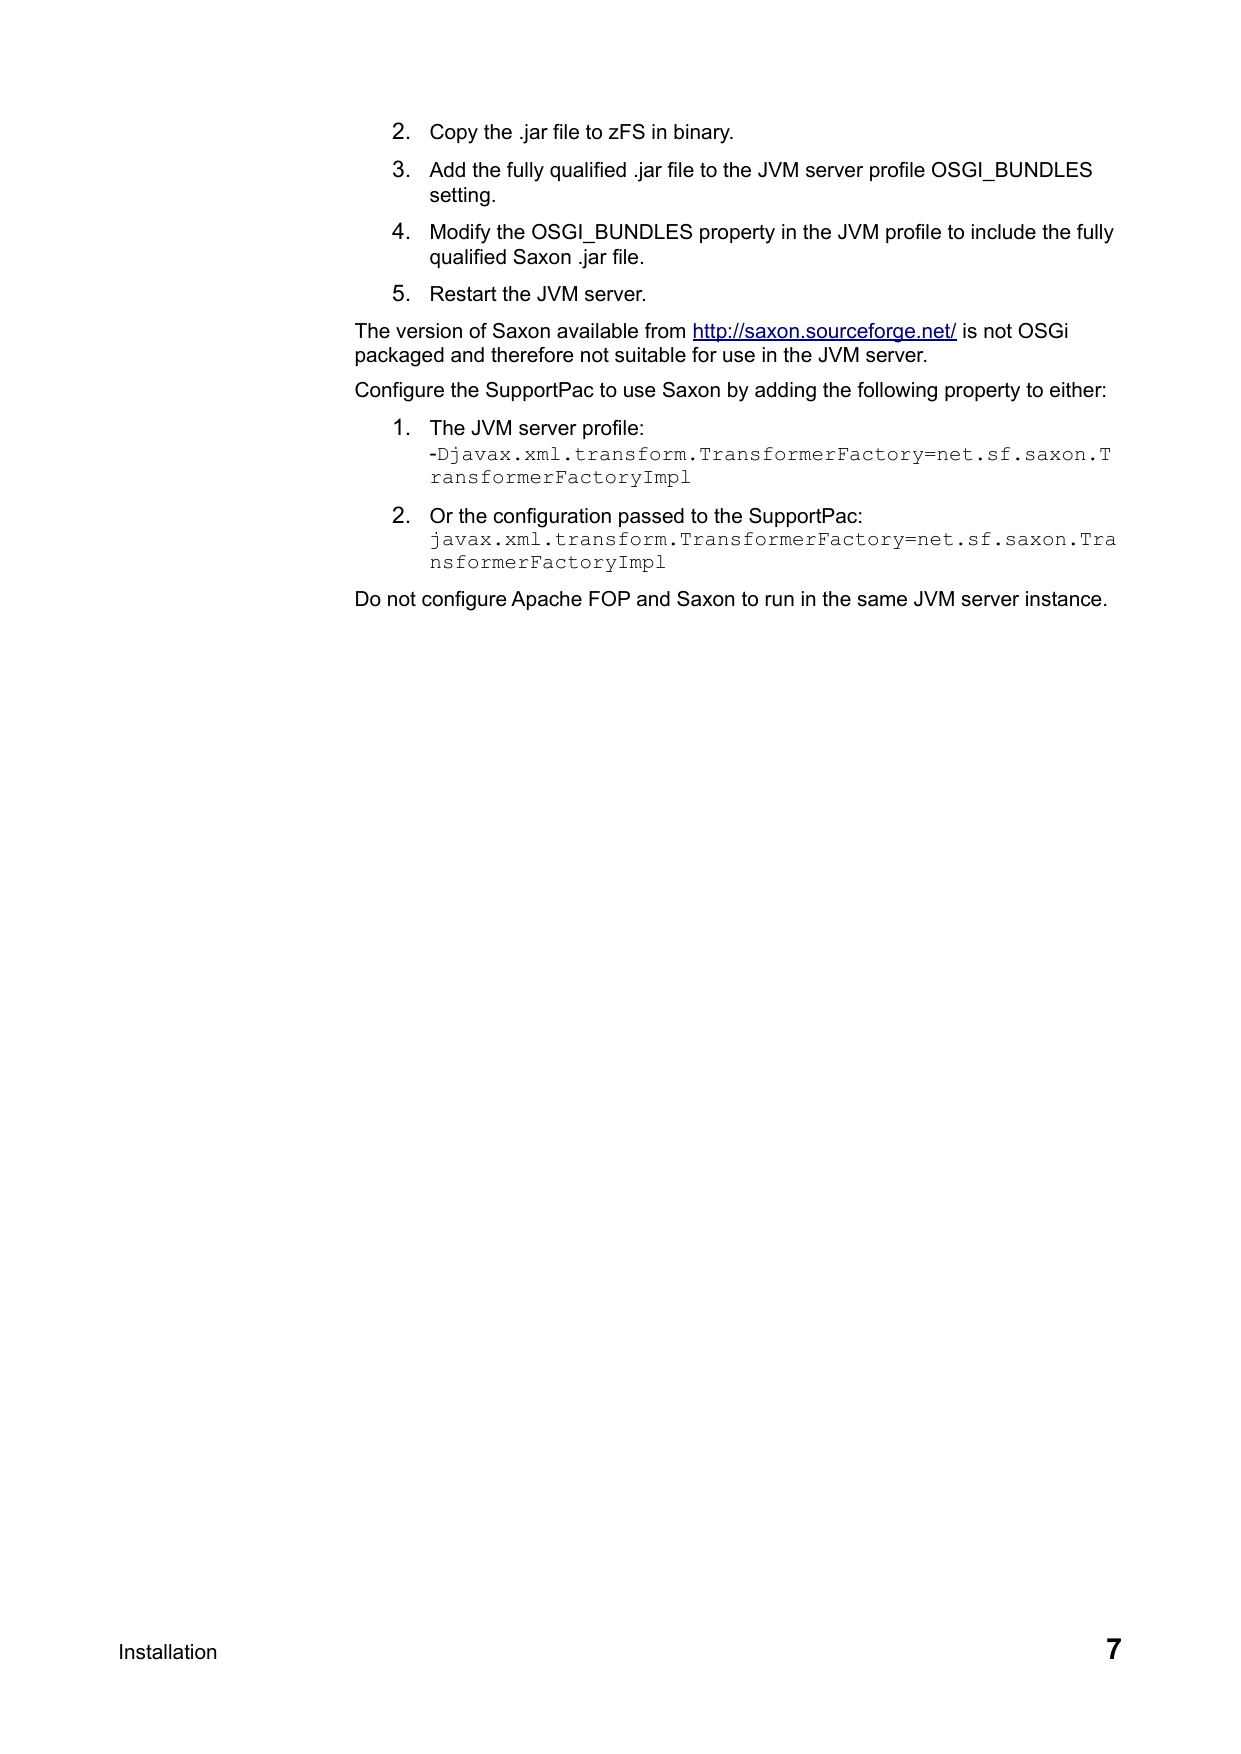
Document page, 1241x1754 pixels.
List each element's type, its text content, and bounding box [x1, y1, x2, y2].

text Do not configure Apache FOP and Saxon to run in the same JVM server instance. [354, 587, 1122, 611]
list The JVM server profile: ‑Djavax.xml.transform.TransformerFactory=net.sf.saxon.TransformerFactoryImpl [392, 414, 1122, 490]
list Modify the OSGI_BUNDLES property in the JVM profile to include the fully qualified Saxon .jar file. [392, 218, 1122, 269]
list Add the fully qualified .jar file to the JVM server profile OSGI_BUNDLES setting. [392, 156, 1122, 207]
text The version of Saxon available from http://saxon.sourceforge.net/ is not OSGi packaged and therefore not suitable for use in the JVM server. [354, 318, 1122, 366]
list Restart the JVM server. [392, 280, 1122, 307]
list Or the configuration passed to the SupportPac: javax.xml.transform.TransformerFactory=net.sf.saxon.TransformerFactoryImpl [392, 502, 1122, 575]
list Copy the .jar file to zFS in binary. [392, 118, 1122, 144]
text Configure the SupportPac to use Saxon by adding the following property to either: [354, 378, 1122, 402]
